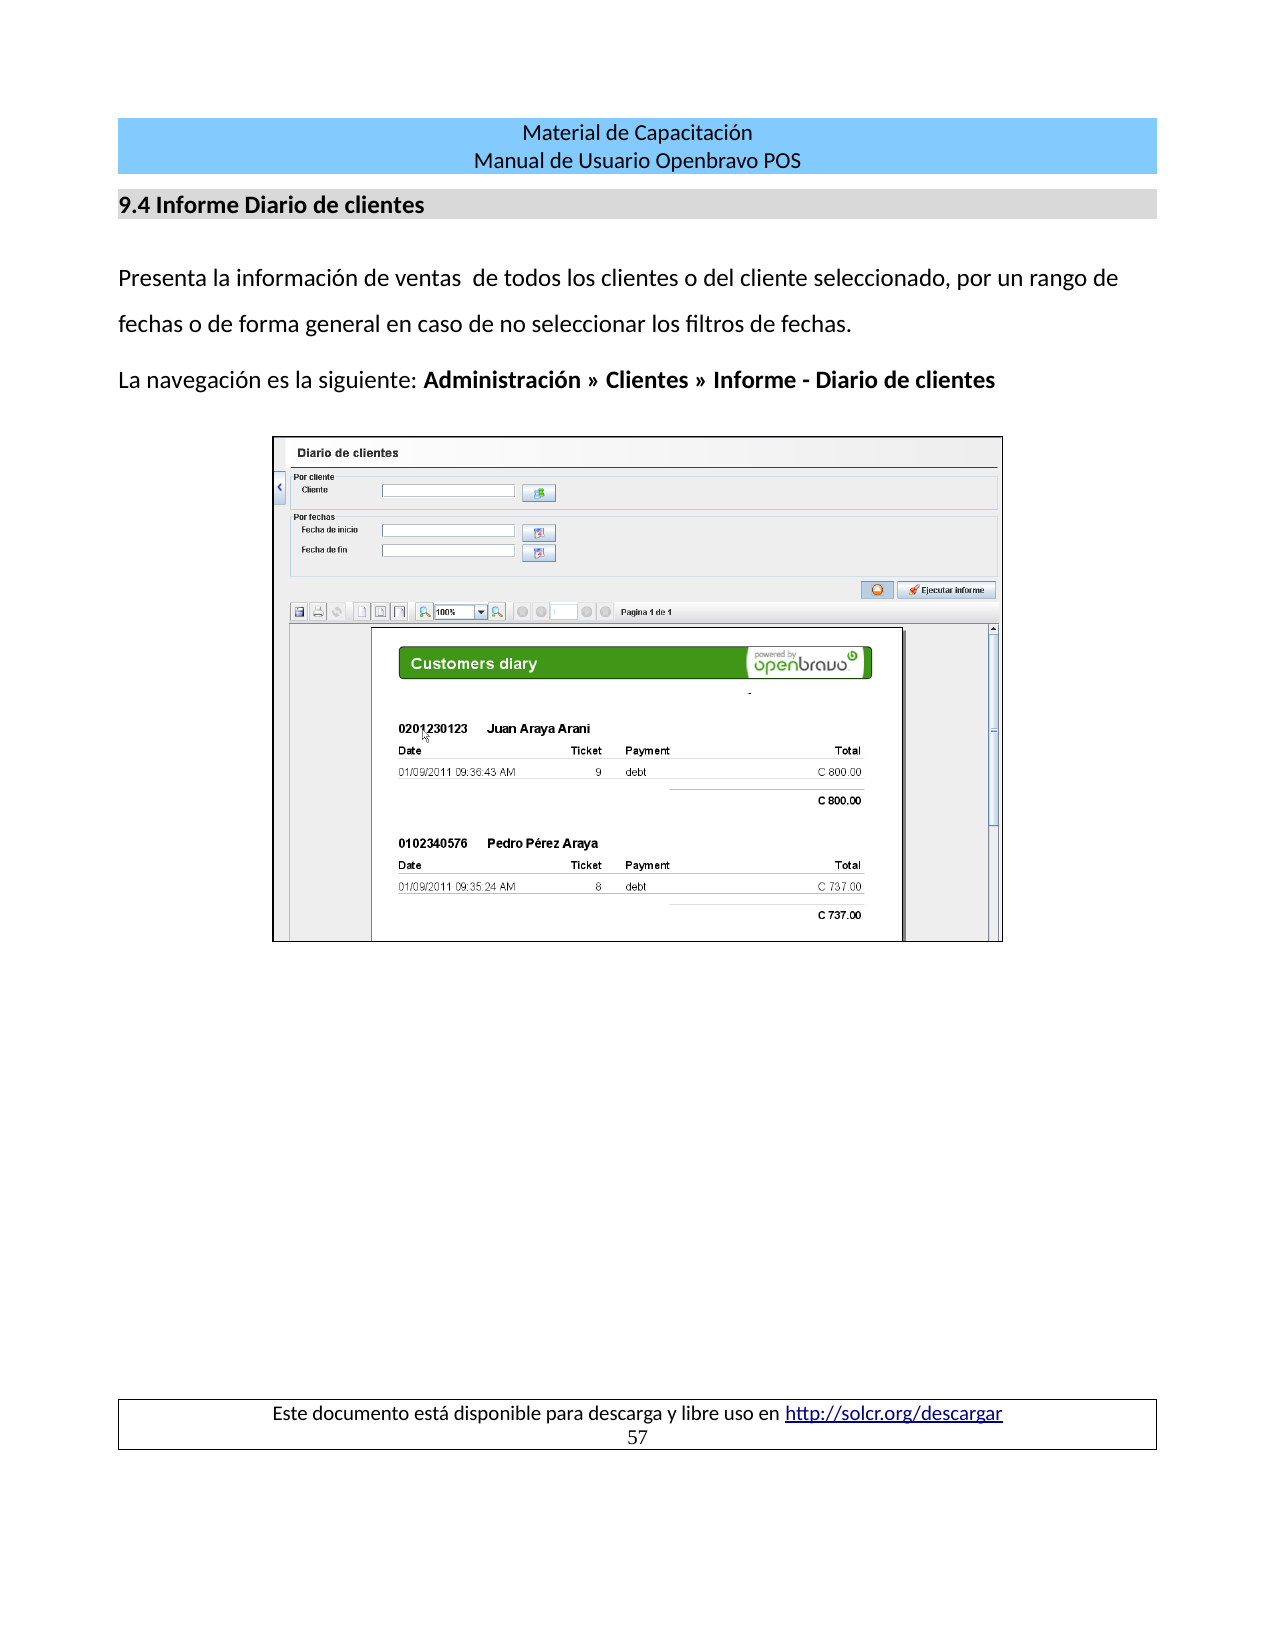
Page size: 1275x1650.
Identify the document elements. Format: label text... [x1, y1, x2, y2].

text La navegación es la siguiente: Administración » Clientes » Informe - Diario de clientes [118, 364, 1157, 395]
subtitle 9.4 Informe Diario de clientes [118, 189, 1157, 219]
text Presenta la información de ventas de todos los clientes o del cliente seleccionado, por un rango de fechas o de forma general en caso de no seleccionar los filtros de fechas. [118, 262, 1157, 338]
